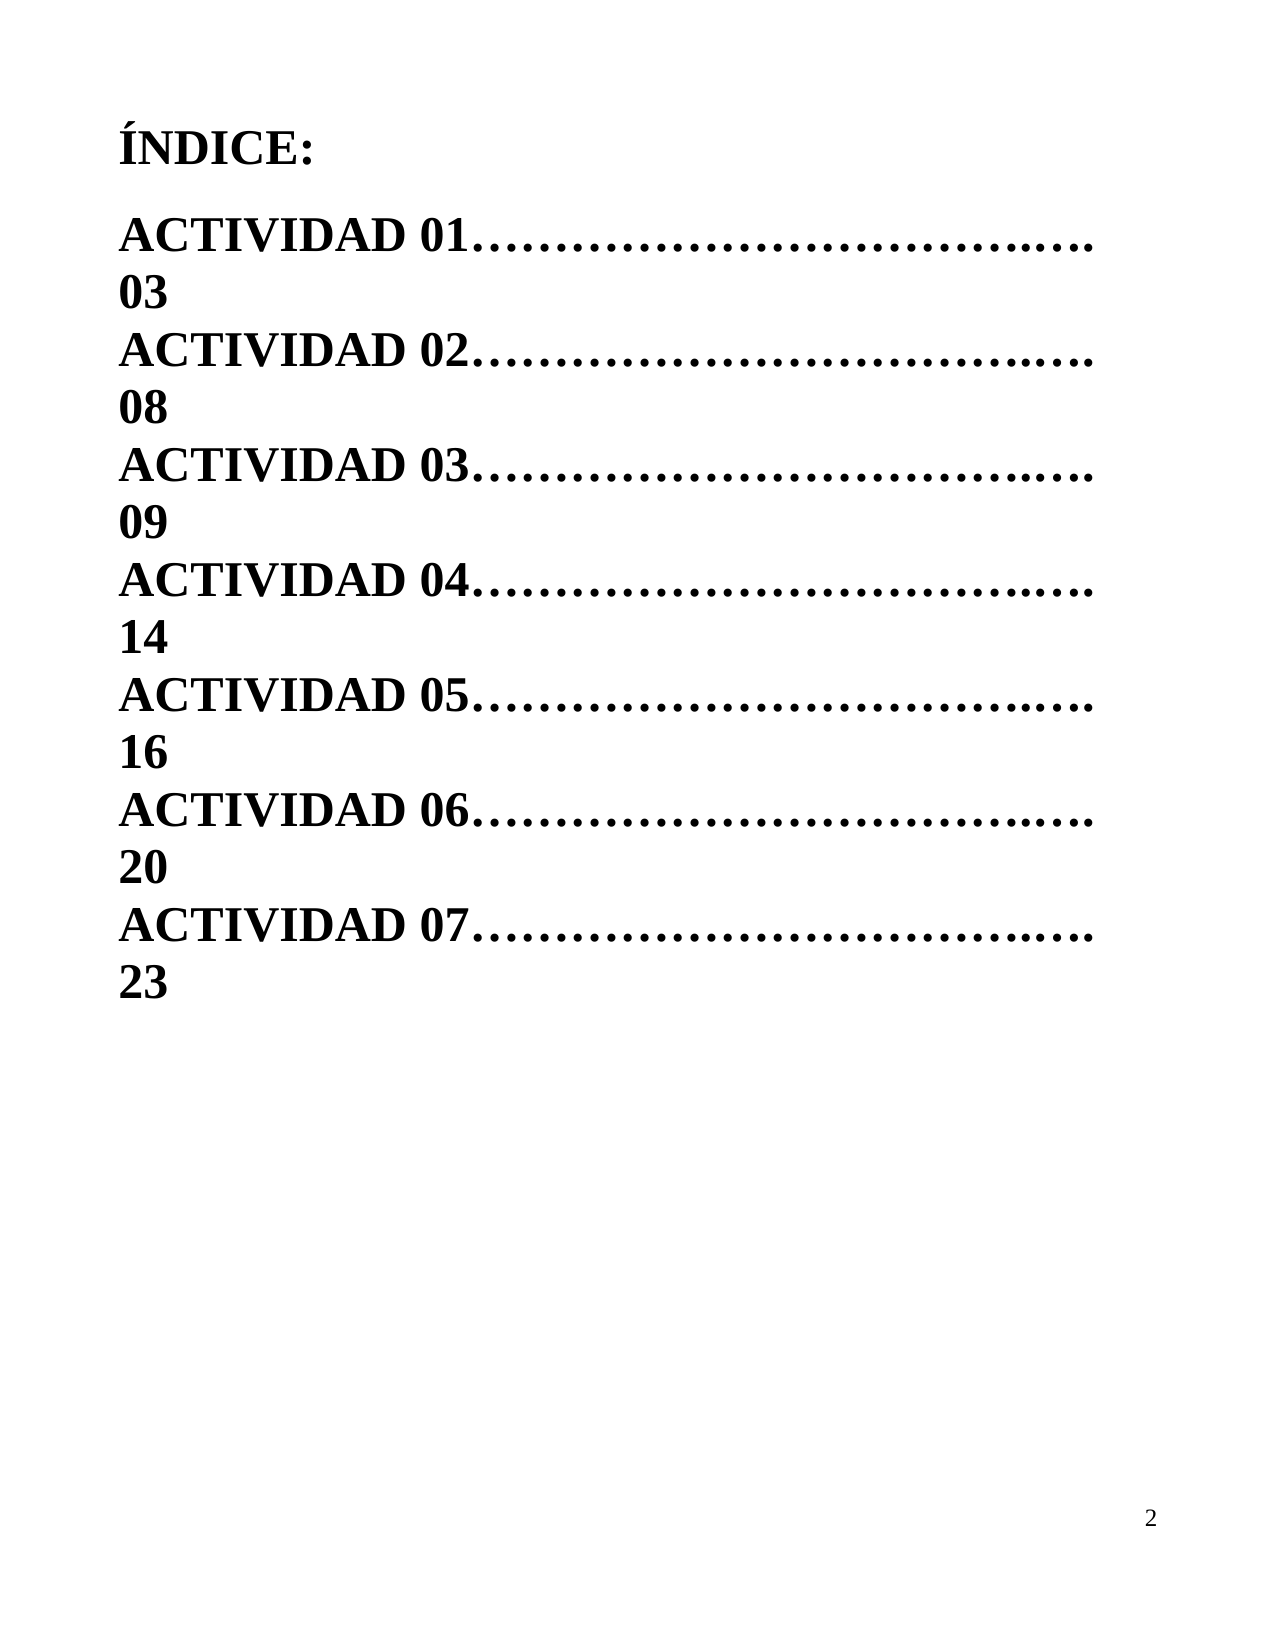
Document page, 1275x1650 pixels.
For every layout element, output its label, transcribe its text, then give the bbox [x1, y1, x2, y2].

text ACTIVIDAD 05…………………………….…. 16 [118, 664, 1157, 779]
text ACTIVIDAD 01…………………………….…. 03 [118, 204, 1157, 319]
text ACTIVIDAD 04…………………………….…. 14 [118, 549, 1157, 664]
text ÍNDICE: [118, 118, 1157, 176]
text ACTIVIDAD 06…………………………….…. 20 [118, 779, 1157, 894]
text ACTIVIDAD 02…………………………….…. 08 [118, 319, 1157, 434]
text ACTIVIDAD 03…………………………….…. 09 [118, 434, 1157, 549]
text ACTIVIDAD 07…………………………….…. 23 [118, 894, 1157, 1009]
